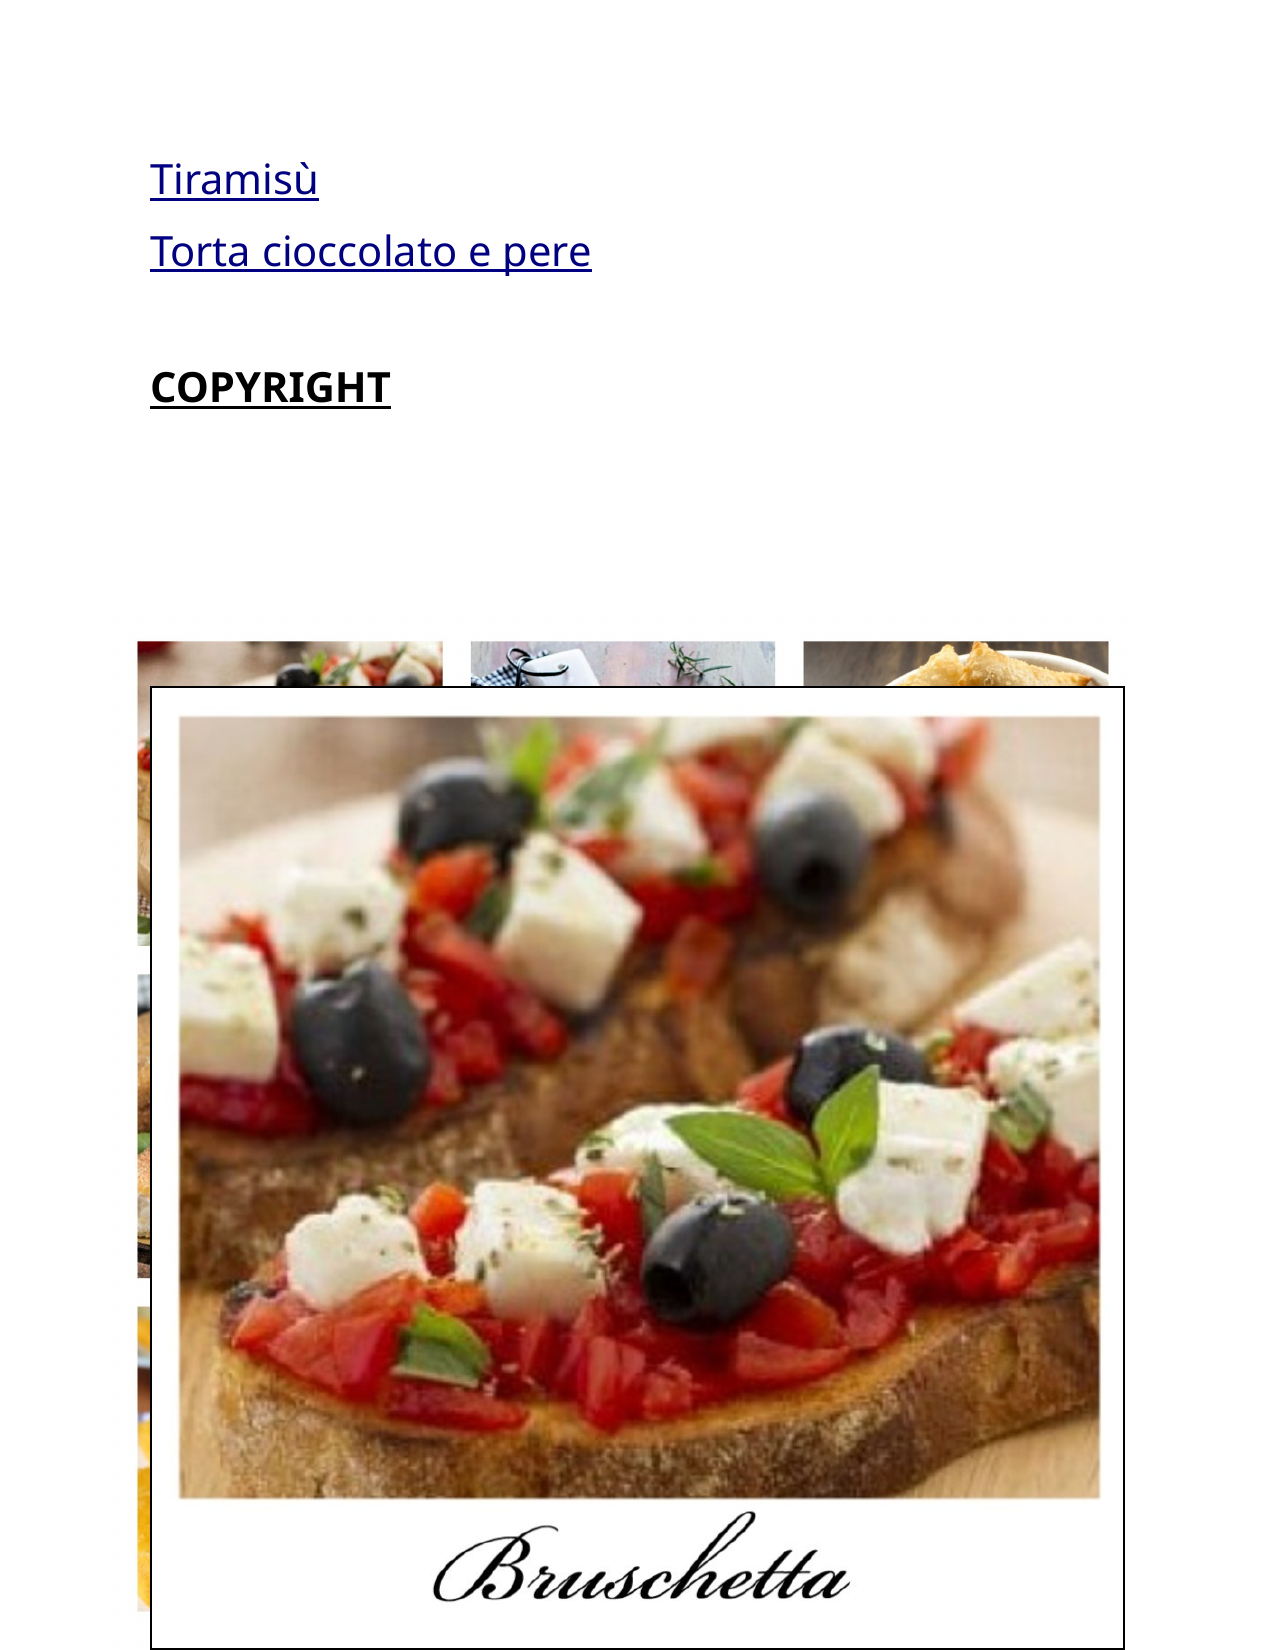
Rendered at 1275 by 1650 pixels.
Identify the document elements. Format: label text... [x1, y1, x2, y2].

picture [155, 691, 1120, 1645]
text Tiramisù [150, 150, 1125, 207]
text Torta cioccolato e pere [150, 221, 1125, 278]
text COPYRIGHT [150, 358, 1125, 415]
picture [105, 610, 1142, 1647]
